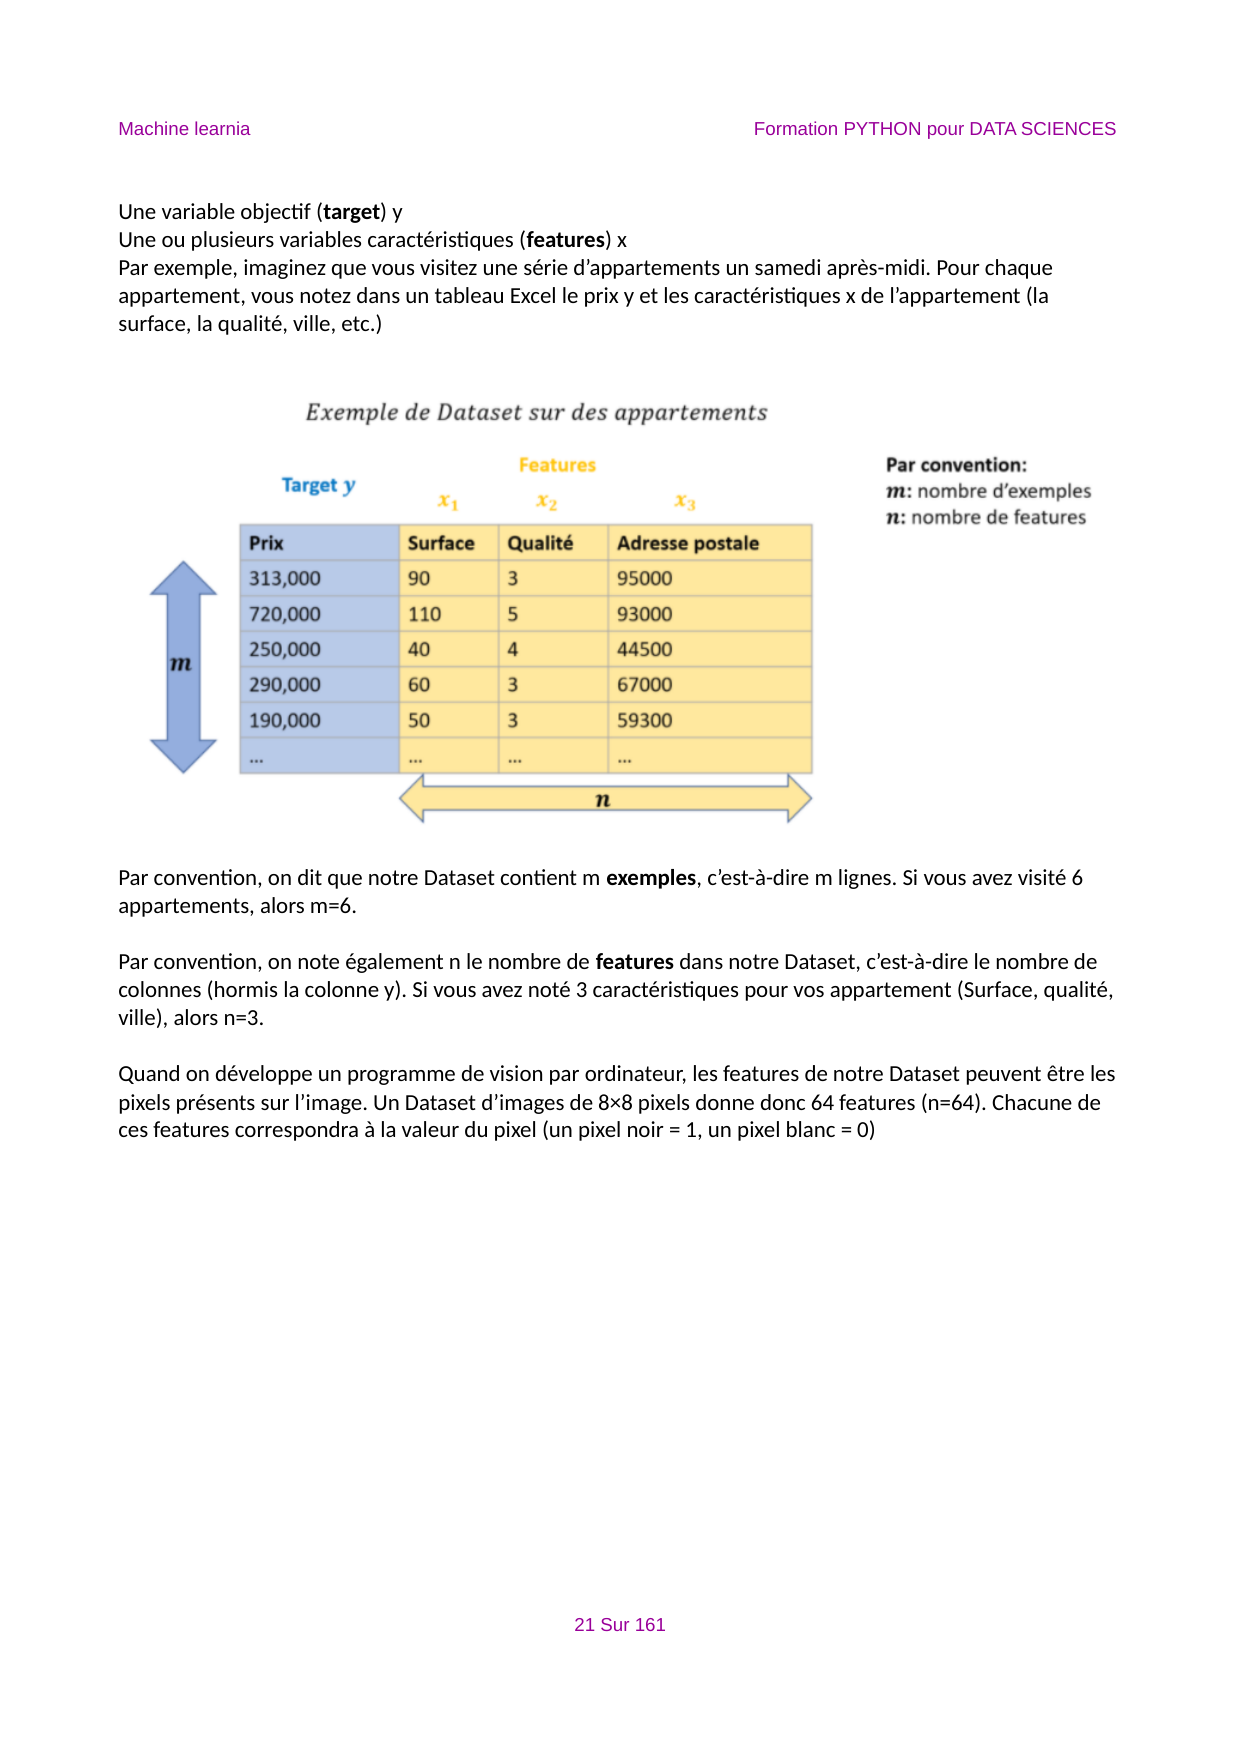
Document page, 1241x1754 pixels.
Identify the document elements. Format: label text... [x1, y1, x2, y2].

text Une variable objectif (target) y [118, 197, 1122, 225]
text Par exemple, imaginez que vous visitez une série d’appartements un samedi après-midi. Pour chaque appartement, vous notez dans un tableau Excel le prix y et les caractéristiques x de l’appartement (la surface, la qualité, ville, etc.) [118, 253, 1122, 337]
text Une ou plusieurs variables caractéristiques (features) x [118, 225, 1122, 253]
text Par convention, on note également n le nombre de features dans notre Dataset, c’est-à-dire le nombre de colonnes (hormis la colonne y). Si vous avez noté 3 caractéristiques pour vos appartement (Surface, qualité, ville), alors n=3. [118, 947, 1122, 1032]
text Par convention, on dit que notre Dataset contient m exemples, c’est-à-dire m lignes. Si vous avez visité 6 appartements, alors m=6. [118, 863, 1122, 919]
picture [118, 365, 1122, 836]
text Quand on développe un programme de vision par ordinateur, les features de notre Dataset peuvent être les pixels présents sur l’image. Un Dataset d’images de 8×8 pixels donne donc 64 features (n=64). Chacune de ces features correspondra à la valeur du pixel (un pixel noir = 1, un pixel blanc = 0) [118, 1059, 1122, 1144]
